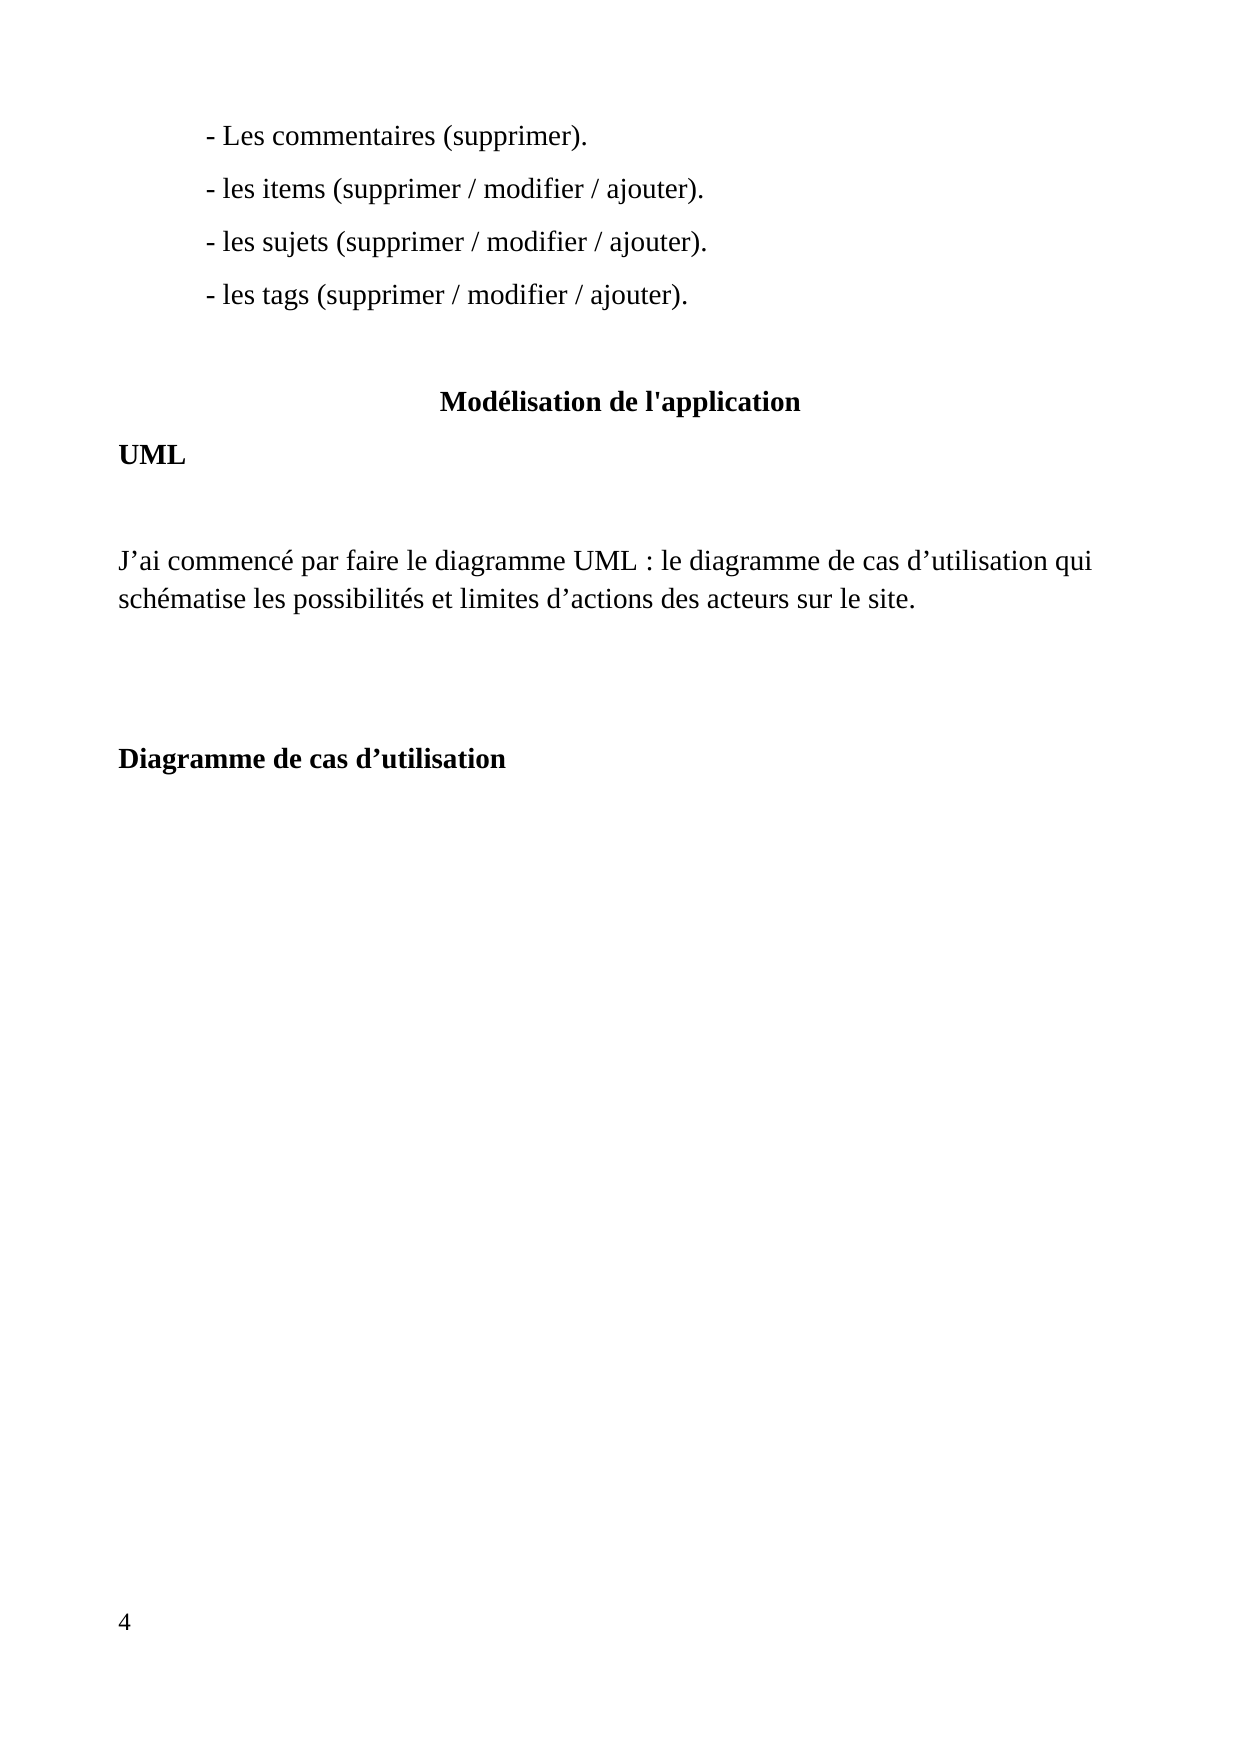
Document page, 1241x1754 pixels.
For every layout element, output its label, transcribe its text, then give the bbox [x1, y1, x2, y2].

text - les sujets (supprimer / modifier / ajouter). [118, 224, 1122, 258]
text Diagramme de cas d’utilisation [118, 741, 1122, 774]
text - les tags (supprimer / modifier / ajouter). [118, 277, 1122, 311]
text J’ai commencé par faire le diagramme UML : le diagramme de cas d’utilisation qui schématise les possibilités et limites d’actions des acteurs sur le site. [118, 543, 1122, 615]
text UML [118, 437, 1122, 470]
text - Les commentaires (supprimer). [118, 118, 1122, 152]
text - les items (supprimer / modifier / ajouter). [118, 171, 1122, 205]
text Modélisation de l'application [118, 384, 1122, 417]
